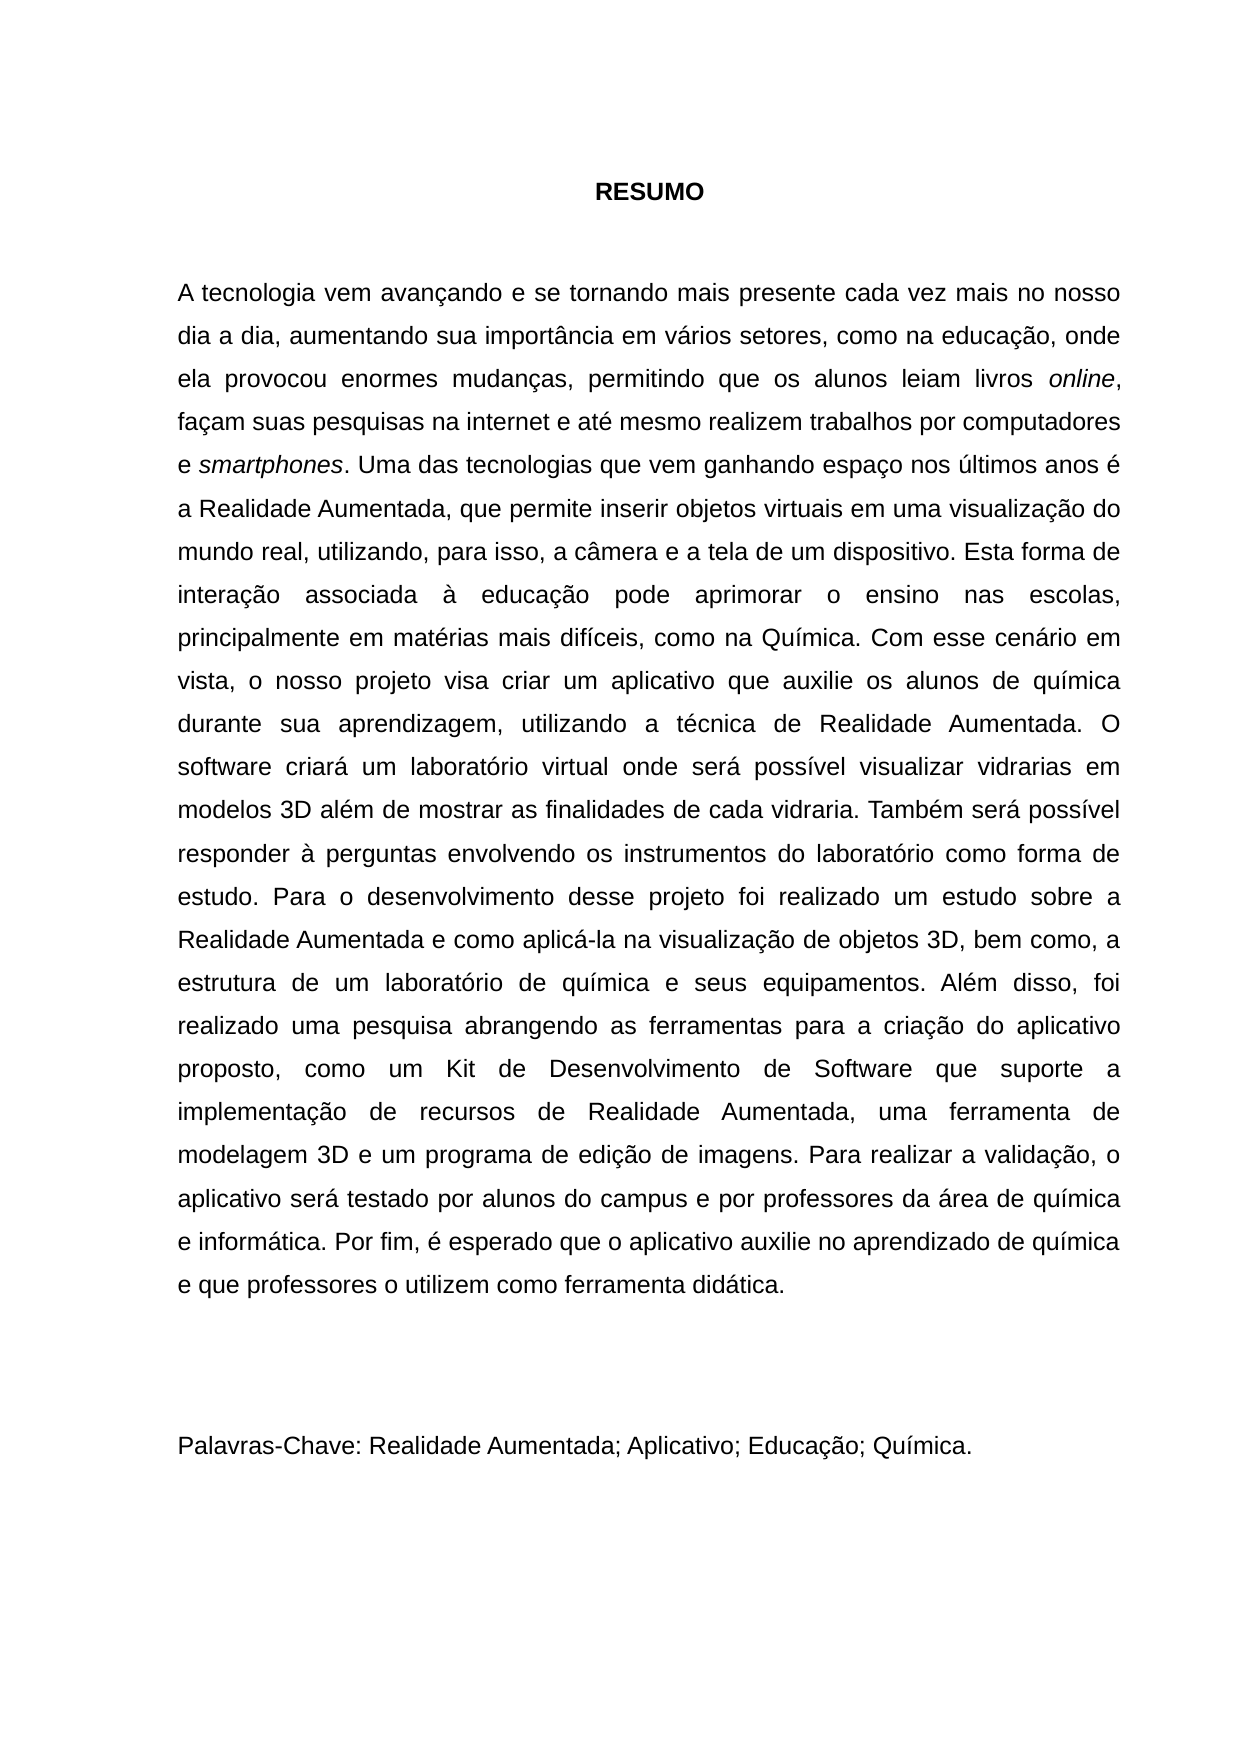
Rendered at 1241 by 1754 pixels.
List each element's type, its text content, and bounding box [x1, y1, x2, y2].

text A tecnologia vem avançando e se tornando mais presente cada vez mais no nosso dia a dia, aumentando sua importância em vários setores, como na educação, onde ela provocou enormes mudanças, permitindo que os alunos leiam livros online, façam suas pesquisas na internet e até mesmo realizem trabalhos por computadores e smartphones. Uma das tecnologias que vem ganhando espaço nos últimos anos é a Realidade Aumentada, que permite inserir objetos virtuais em uma visualização do mundo real, utilizando, para isso, a câmera e a tela de um dispositivo. Esta forma de interação associada à educação pode aprimorar o ensino nas escolas, principalmente em matérias mais difíceis, como na Química. Com esse cenário em vista, o nosso projeto visa criar um aplicativo que auxilie os alunos de química durante sua aprendizagem, utilizando a técnica de Realidade Aumentada. O software criará um laboratório virtual onde será possível visualizar vidrarias em modelos 3D além de mostrar as finalidades de cada vidraria. Também será possível responder à perguntas envolvendo os instrumentos do laboratório como forma de estudo. Para o desenvolvimento desse projeto foi realizado um estudo sobre a Realidade Aumentada e como aplicá-la na visualização de objetos 3D, bem como, a estrutura de um laboratório de química e seus equipamentos. Além disso, foi realizado uma pesquisa abrangendo as ferramentas para a criação do aplicativo proposto, como um Kit de Desenvolvimento de Software que suporte a implementação de recursos de Realidade Aumentada, uma ferramenta de modelagem 3D e um programa de edição de imagens. Para realizar a validação, o aplicativo será testado por alunos do campus e por professores da área de química e informática. Por fim, é esperado que o aplicativo auxilie no aprendizado de química e que professores o utilizem como ferramenta didática. [177, 278, 1122, 1299]
text Palavras-Chave: Realidade Aumentada; Aplicativo; Educação; Química. [177, 1431, 1122, 1460]
text RESUMO [177, 177, 1122, 206]
